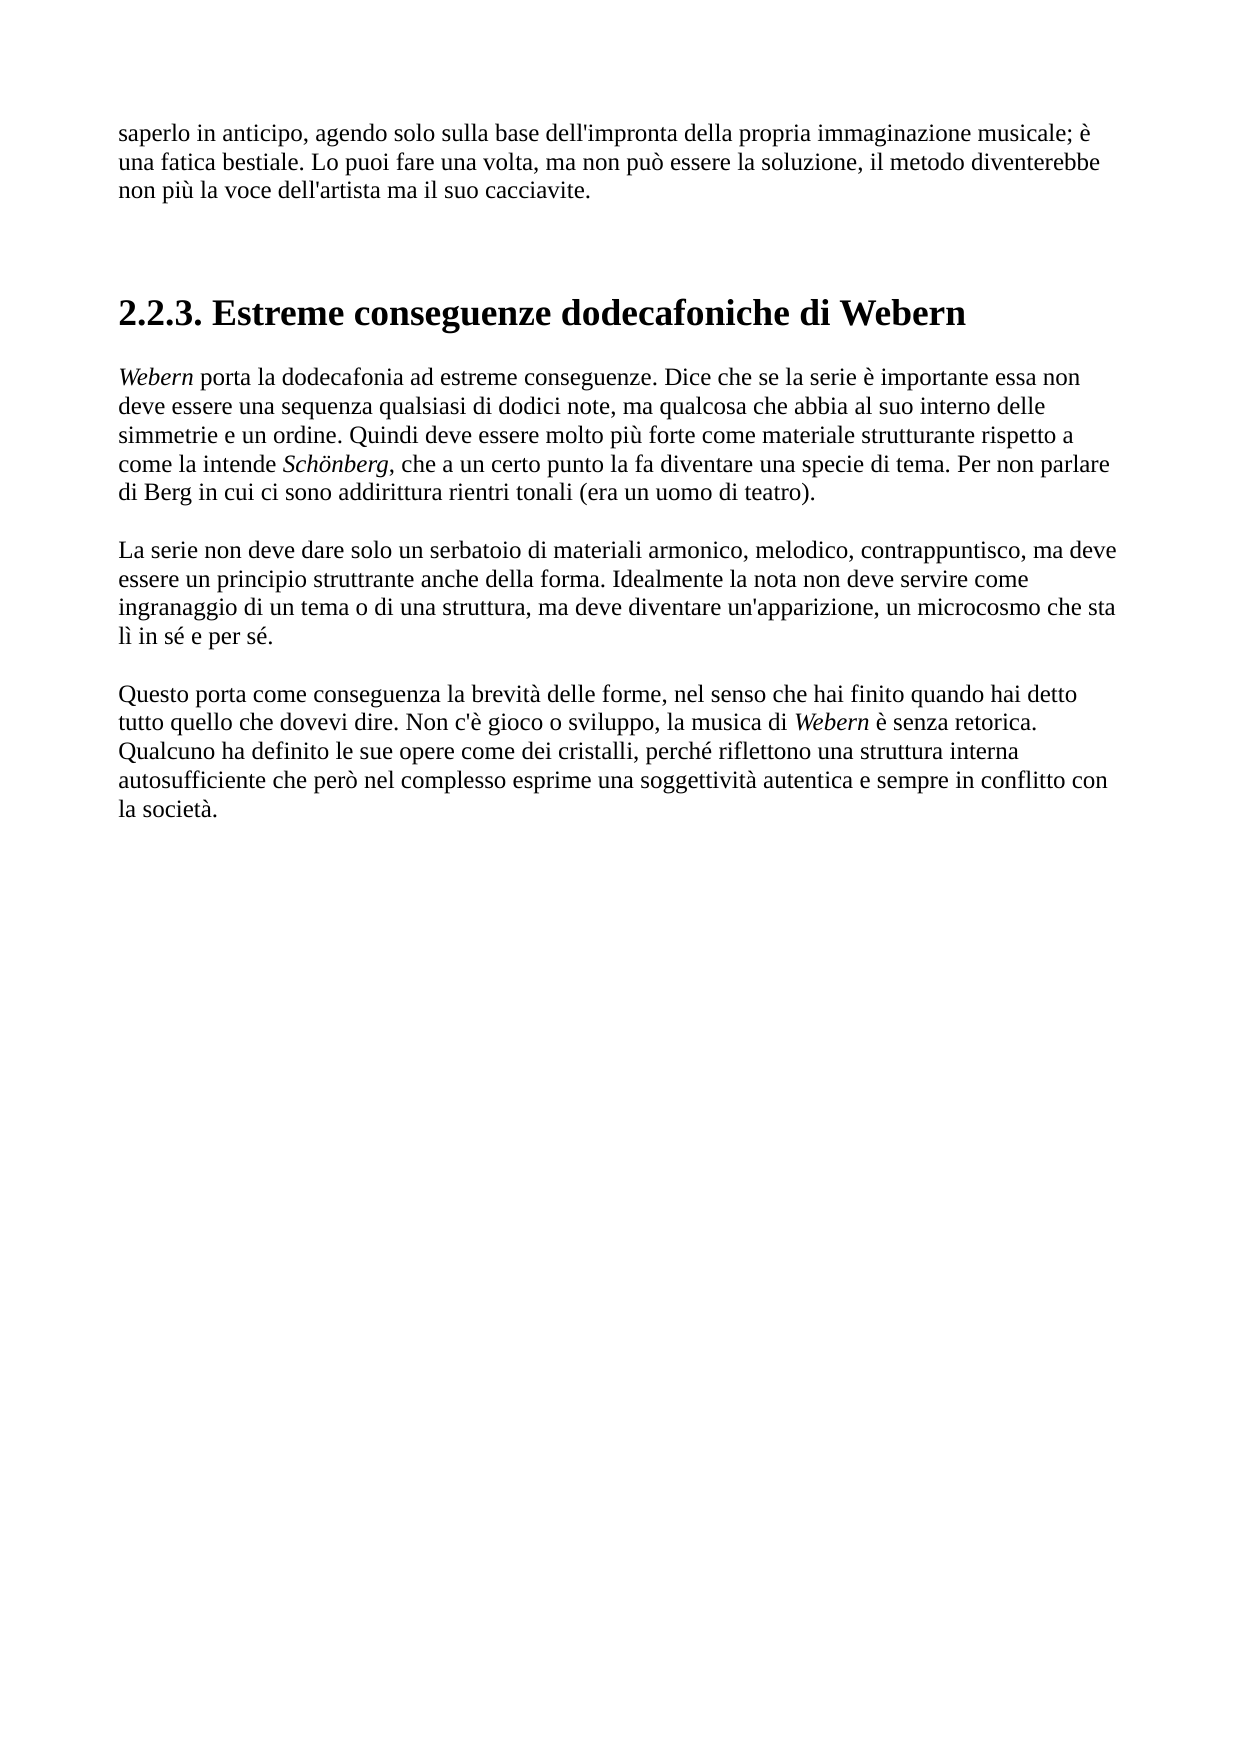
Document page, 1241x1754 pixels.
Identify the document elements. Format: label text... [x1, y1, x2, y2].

text saperlo in anticipo, agendo solo sulla base dell'impronta della propria immaginazione musicale; è una fatica bestiale. Lo puoi fare una volta, ma non può essere la soluzione, il metodo diventerebbe non più la voce dell'artista ma il suo cacciavite. [118, 118, 1122, 204]
text 2.2.3. Estreme conseguenze dodecafoniche di Webern Webern porta la dodecafonia ad estreme conseguenze. Dice che se la serie è importante essa non deve essere una sequenza qualsiasi di dodici note, ma qualcosa che abbia al suo interno delle simmetrie e un ordine. Quindi deve essere molto più forte come materiale strutturante rispetto a come la intende Schönberg, che a un certo punto la fa diventare una specie di tema. Per non parlare di Berg in cui ci sono addirittura rientri tonali (era un uomo di teatro). La serie non deve dare solo un serbatoio di materiali armonico, melodico, contrappuntisco, ma deve essere un principio struttrante anche della forma. Idealmente la nota non deve servire come ingranaggio di un tema o di una struttura, ma deve diventare un'apparizione, un microcosmo che sta lì in sé e per sé. Questo porta come conseguenza la brevità delle forme, nel senso che hai finito quando hai detto tutto quello che dovevi dire. Non c'è gioco o sviluppo, la musica di Webern è senza retorica. Qualcuno ha definito le sue opere come dei cristalli, perché riflettono una struttura interna autosufficiente che però nel complesso esprime una soggettività autentica e sempre in conflitto con la società. [118, 291, 1122, 822]
